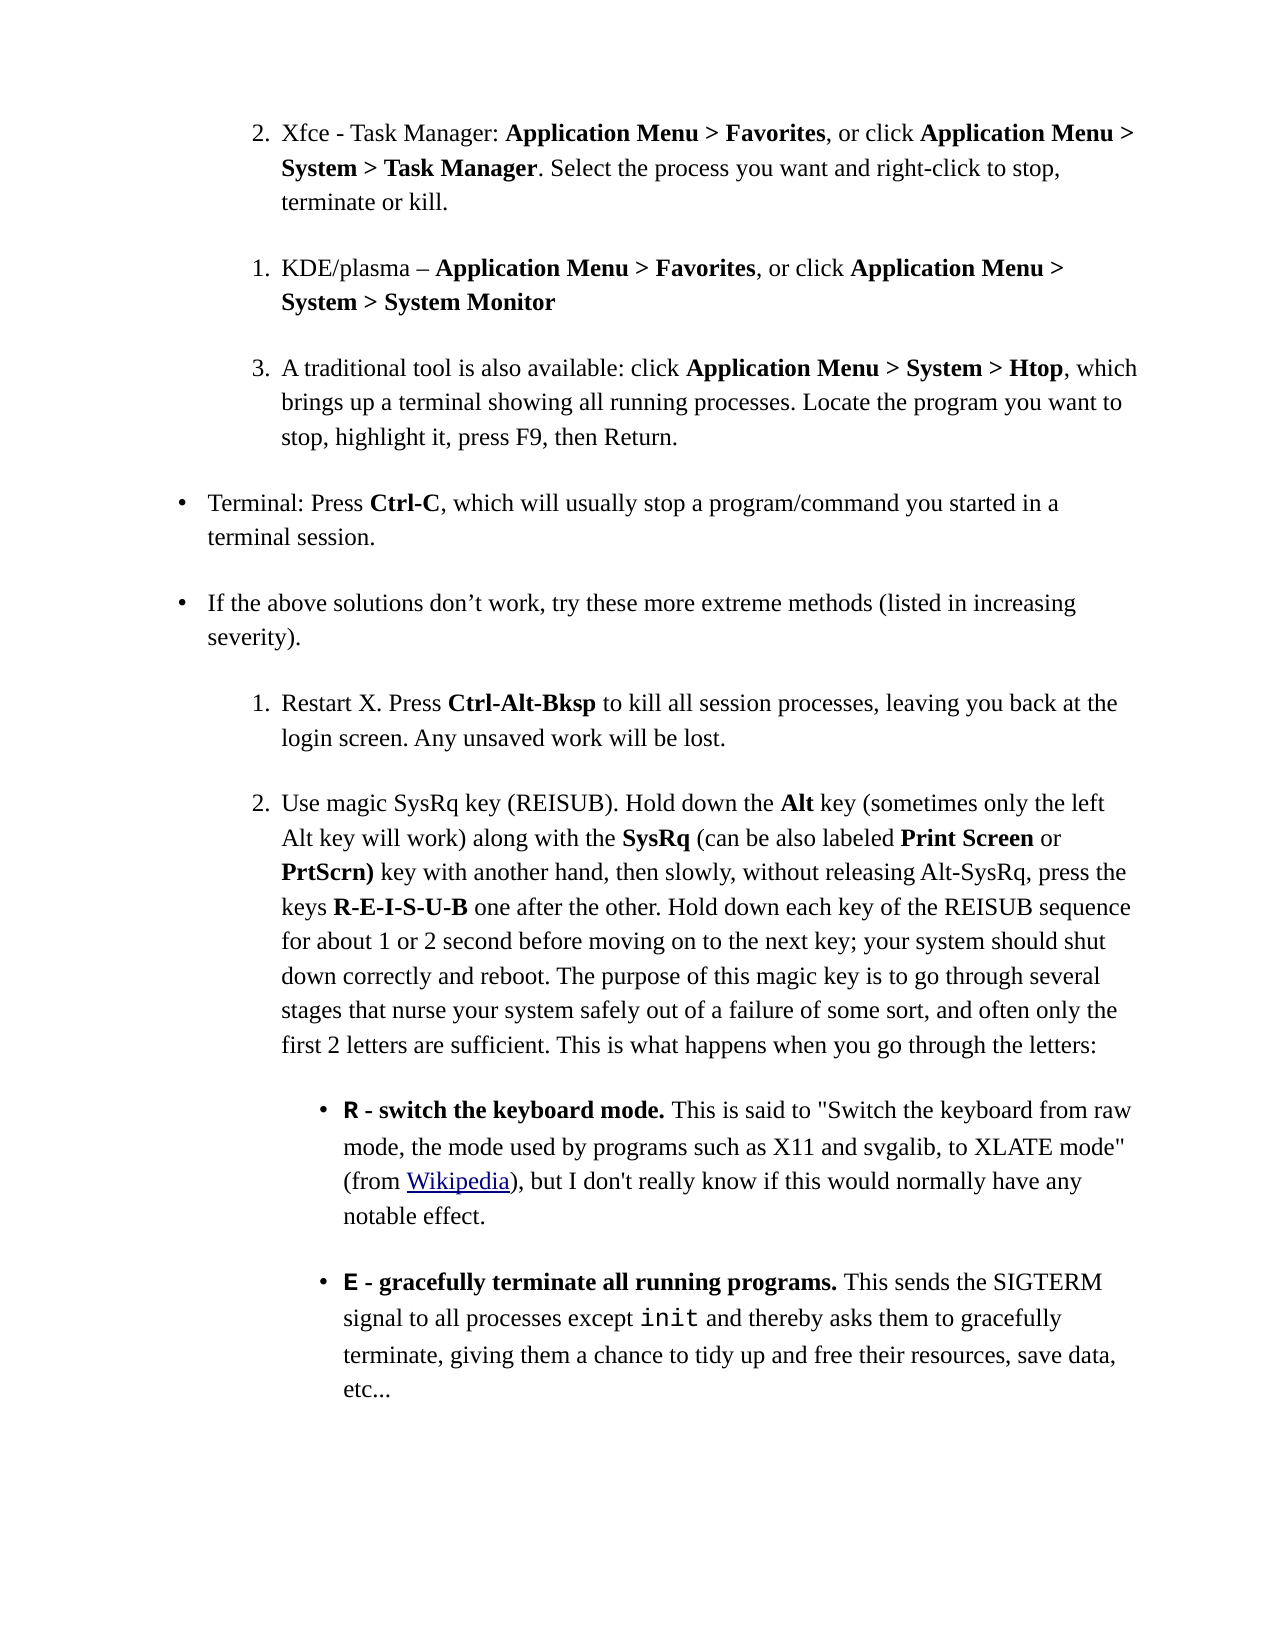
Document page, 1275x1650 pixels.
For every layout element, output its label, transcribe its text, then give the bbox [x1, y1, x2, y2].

list KDE/plasma – Application Menu > Favorites, or click Application Menu > System > System Monitor [252, 253, 1141, 316]
list E - gracefully terminate all running programs. This sends the SIGTERM signal to all processes except init and thereby asks them to gracefully terminate, giving them a chance to tidy up and free their resources, save data, etc... [319, 1267, 1157, 1403]
list Restart X. Press Ctrl-Alt-Bksp to kill all session processes, leaving you back at the login screen. Any unsaved work will be lost. [252, 688, 1141, 751]
list R - switch the keyboard mode. This is said to "Switch the keyboard from raw mode, the mode used by programs such as X11 and svgalib, to XLATE mode" (from Wikipedia), but I don't really know if this would normally have any notable effect. [319, 1095, 1157, 1230]
list Terminal: Press Ctrl-C, which will usually stop a program/command you started in a terminal session. [178, 488, 1141, 551]
list If the above solutions don’t work, try these more extreme methods (listed in increasing severity). [178, 588, 1141, 651]
list Xfce - Task Manager: Application Menu > Favorites, or click Application Menu > System > Task Manager. Select the process you want and right-click to stop, terminate or kill. [252, 118, 1141, 216]
list A traditional tool is also available: click Application Menu > System > Htop, which brings up a terminal showing all running processes. Locate the program you want to stop, highlight it, press F9, then Return. [252, 353, 1141, 451]
list Use magic SysRq key (REISUB). Hold down the Alt key (sometimes only the left Alt key will work) along with the SysRq (can be also labeled Print Screen or PrtScrn) key with another hand, then slowly, without releasing Alt-SysRq, press the keys R-E-I-S-U-B one after the other. Hold down each key of the REISUB sequence for about 1 or 2 second before moving on to the next key; your system should shut down correctly and reboot. The purpose of this magic key is to go through several stages that nurse your system safely out of a failure of some sort, and often only the first 2 letters are sufficient. This is what happens when you go through the letters: [252, 788, 1141, 1058]
